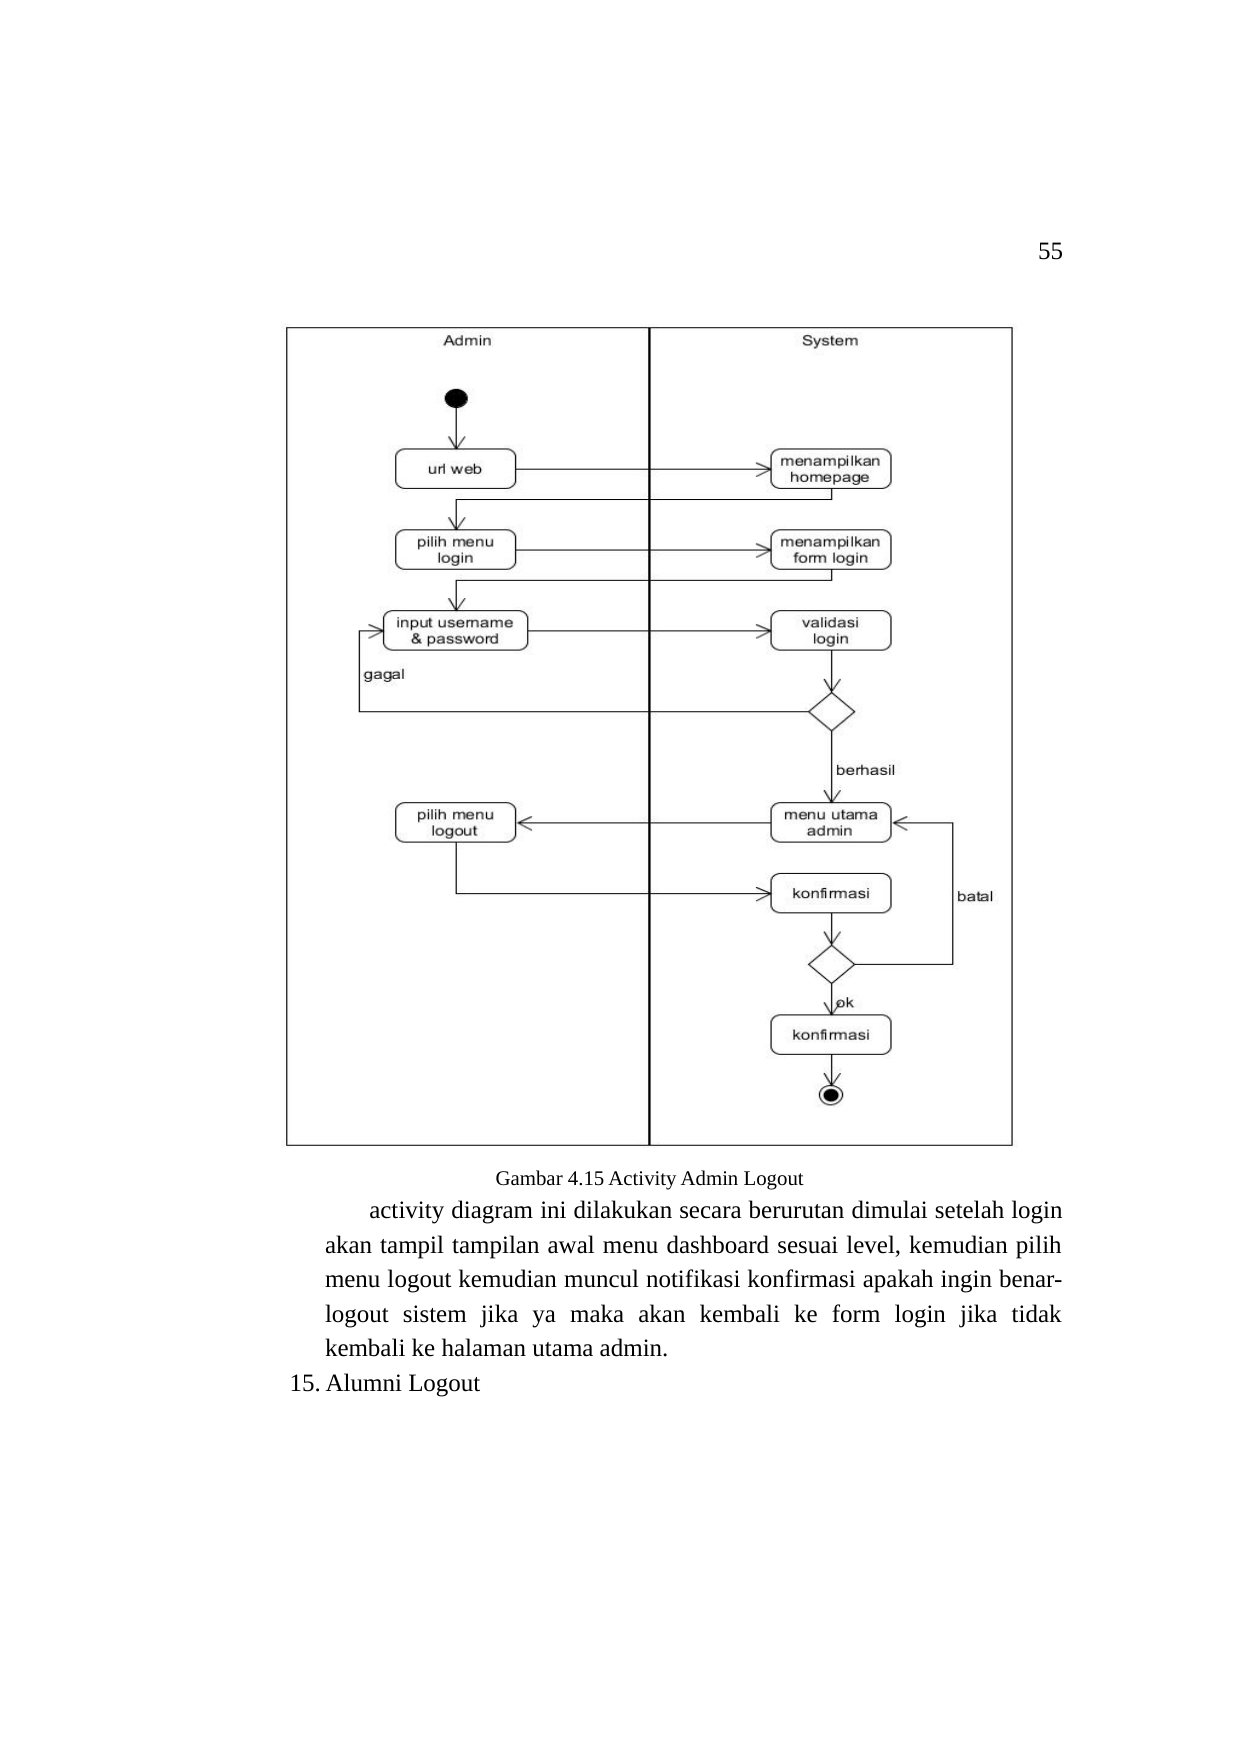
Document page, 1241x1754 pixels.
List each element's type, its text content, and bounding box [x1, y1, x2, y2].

text Gambar 4.15 Activity Admin Logout [263, 1166, 1036, 1190]
text 15. Alumni Logout [289, 1368, 1063, 1397]
text activity diagram ini dilakukan secara berurutan dimulai setelah login akan tampil tampilan awal menu dashboard sesuai level, kemudian pilih menu logout kemudian muncul notifikasi konfirmasi apakah ingin benar-logout sistem jika ya maka akan kembali ke form login jika tidak kembali ke halaman utama admin. [263, 295, 1063, 1362]
picture [262, 307, 1037, 1166]
